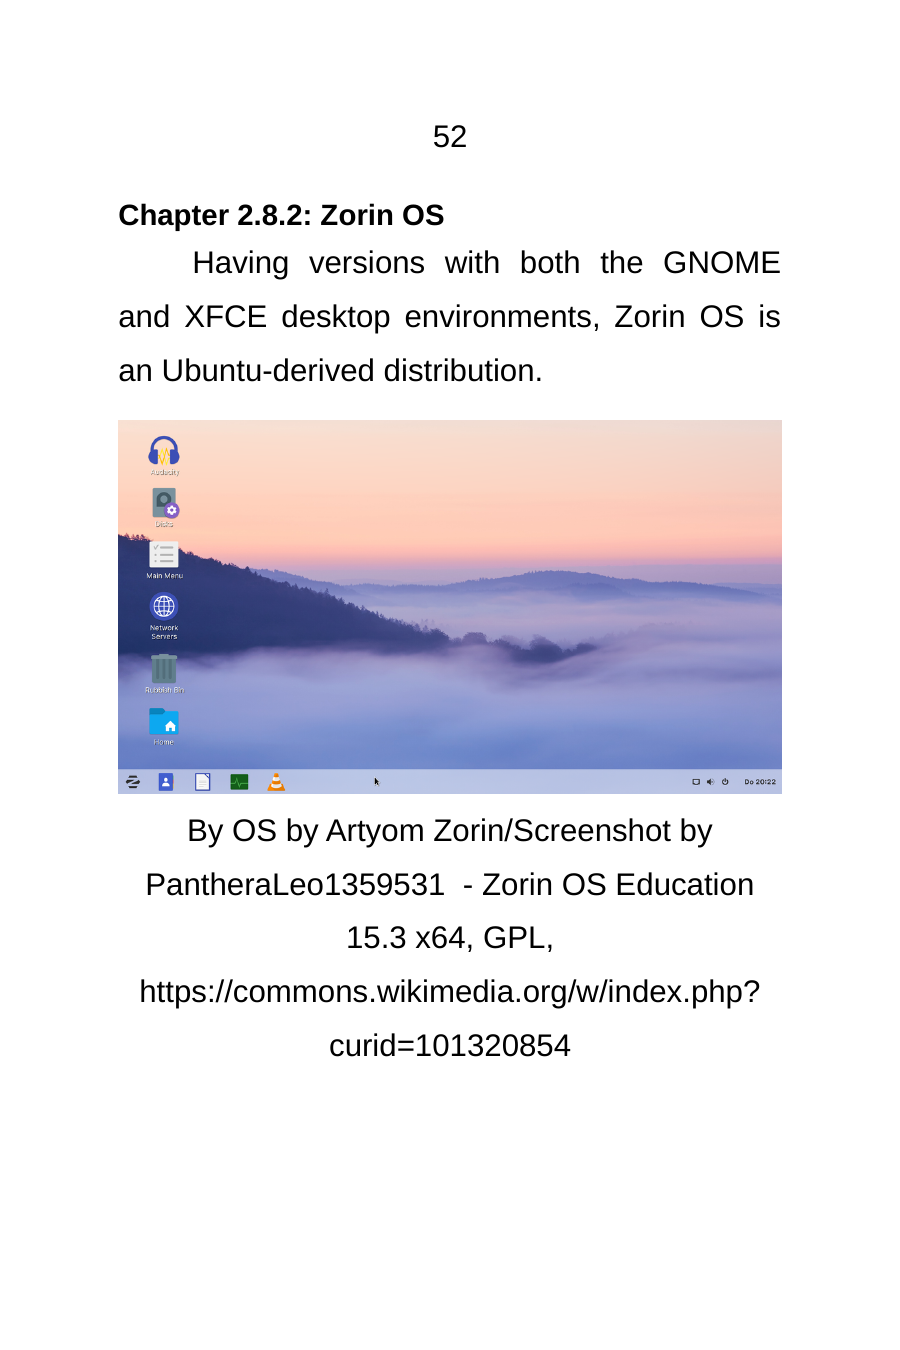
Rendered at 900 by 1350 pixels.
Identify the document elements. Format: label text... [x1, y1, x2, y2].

text By OS by Artyom Zorin/Screenshot by PantheraLeo1359531 - Zorin OS Education 15.3 x64, GPL, https://commons.wikimedia.org/w/index.php?curid=101320854 [118, 794, 782, 1063]
subtitle Chapter 2.8.2: Zorin OS [118, 198, 782, 232]
text Having versions with both the GNOME and XFCE desktop environments, Zorin OS is an Ubuntu-derived distribution. [118, 244, 782, 388]
picture [118, 420, 782, 794]
